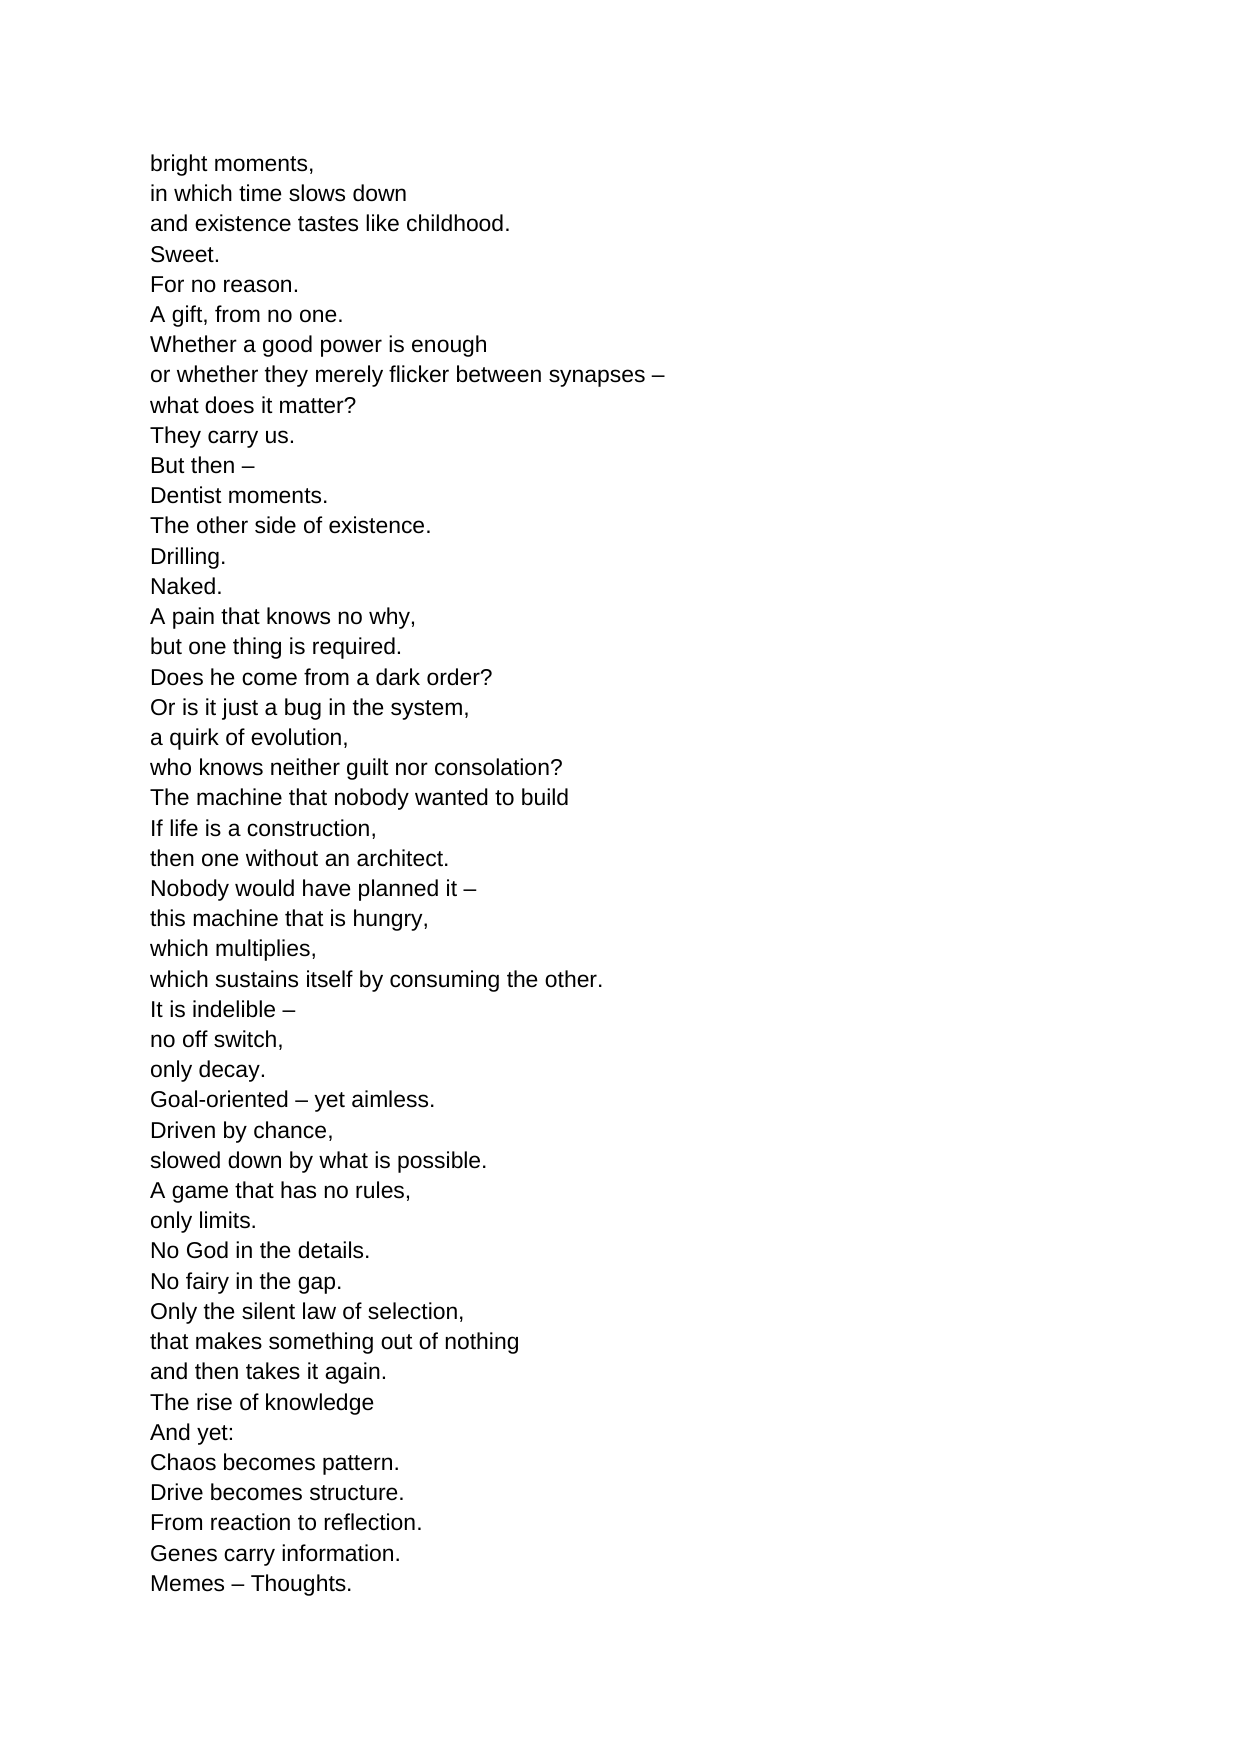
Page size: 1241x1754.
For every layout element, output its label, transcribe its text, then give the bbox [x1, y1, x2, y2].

text and existence tastes like childhood. [150, 210, 1090, 237]
text From reaction to reflection. [150, 1509, 1090, 1536]
text No fairy in the gap. [150, 1268, 1090, 1294]
text and then takes it again. [150, 1358, 1090, 1385]
text Dentist moments. [150, 482, 1090, 509]
text a quirk of evolution, [150, 724, 1090, 750]
text Or is it just a bug in the system, [150, 694, 1090, 720]
text Goal-oriented – yet aimless. [150, 1086, 1090, 1113]
text Does he come from a dark order? [150, 663, 1090, 690]
text Driven by chance, [150, 1117, 1090, 1143]
text that makes something out of nothing [150, 1328, 1090, 1354]
text Drive becomes structure. [150, 1479, 1090, 1506]
text Drilling. [150, 543, 1090, 569]
text Naked. [150, 573, 1090, 599]
text Sweet. [150, 241, 1090, 267]
text who knows neither guilt nor consolation? [150, 754, 1090, 781]
text Chaos becomes pattern. [150, 1449, 1090, 1475]
text bright moments, [150, 150, 1090, 176]
text which multiplies, [150, 935, 1090, 962]
text this machine that is hungry, [150, 905, 1090, 932]
text But then – [150, 452, 1090, 478]
text It is indelible – [150, 996, 1090, 1022]
text Only the silent law of selection, [150, 1298, 1090, 1324]
text which sustains itself by consuming the other. [150, 966, 1090, 992]
text A gift, from no one. [150, 301, 1090, 327]
text slowed down by what is possible. [150, 1147, 1090, 1173]
text only decay. [150, 1056, 1090, 1083]
text And yet: [150, 1419, 1090, 1445]
text what does it matter? [150, 392, 1090, 418]
text They carry us. [150, 422, 1090, 448]
text Genes carry information. [150, 1539, 1090, 1566]
text For no reason. [150, 271, 1090, 297]
text or whether they merely flicker between synapses – [150, 361, 1090, 388]
text in which time slows down [150, 180, 1090, 207]
text The rise of knowledge [150, 1388, 1090, 1415]
text only limits. [150, 1207, 1090, 1234]
text The machine that nobody wanted to build [150, 784, 1090, 811]
text The other side of existence. [150, 512, 1090, 539]
text but one thing is required. [150, 633, 1090, 660]
text no off switch, [150, 1026, 1090, 1052]
text No God in the details. [150, 1237, 1090, 1264]
text A pain that knows no why, [150, 603, 1090, 629]
text Memes – Thoughts. [150, 1570, 1090, 1596]
text If life is a construction, [150, 814, 1090, 841]
text Nobody would have planned it – [150, 875, 1090, 901]
text then one without an architect. [150, 845, 1090, 871]
text Whether a good power is enough [150, 331, 1090, 358]
text A game that has no rules, [150, 1177, 1090, 1203]
